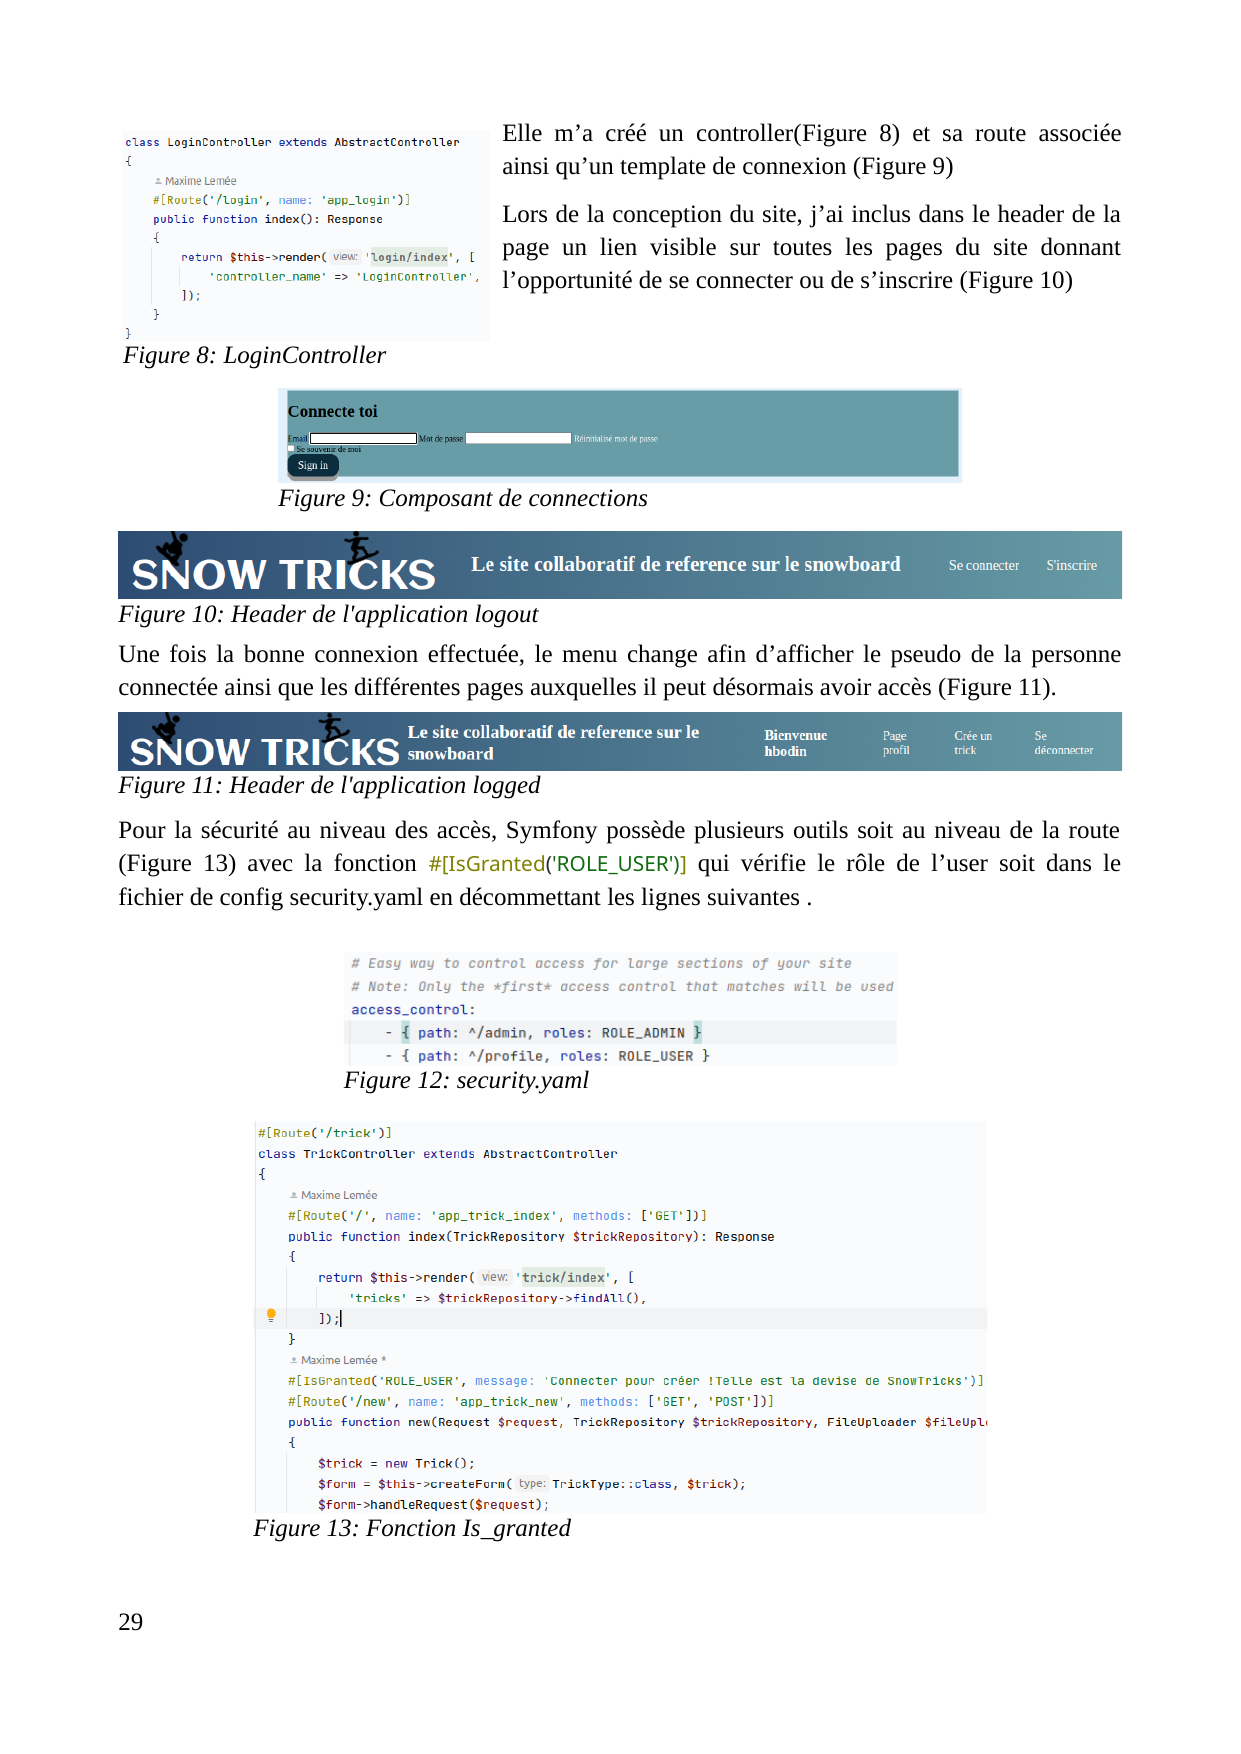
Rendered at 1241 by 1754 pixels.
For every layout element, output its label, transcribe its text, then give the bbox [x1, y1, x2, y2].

text Lors de la conception du site, j’ai inclus dans le header de la page un lien visible sur toutes les pages du site donnant l’opportunité de se connecter ou de s’inscrire (Figure 10) [491, 199, 1122, 293]
text [123, 369, 490, 375]
text Figure 9: Composant de connections [278, 483, 962, 512]
text [253, 1109, 987, 1121]
text Figure 13: Fonction Is_granted [253, 1513, 987, 1541]
text Figure 10: Header de l'application logout [118, 599, 1122, 628]
picture [122, 131, 491, 341]
text [253, 1541, 987, 1568]
text Figure 12: security.yaml [344, 1066, 897, 1094]
text [118, 312, 1122, 531]
text Figure 8: LoginController [123, 341, 490, 369]
picture [343, 952, 897, 1066]
picture [253, 1121, 988, 1513]
picture [278, 388, 963, 483]
text Elle m’a créé un controller(Figure 8) et sa route associée ainsi qu’un template de connexion (Figure 9) [118, 118, 1122, 180]
text Une fois la bonne connexion effectuée, le menu change afin d’afficher le pseudo de la personne connectée ainsi que les différentes pages auxquelles il peut désormais avoir accès (Figure 11). [118, 628, 1122, 701]
picture [118, 531, 1123, 599]
text Pour la sécurité au niveau des accès, Symfony possède plusieurs outils soit au niveau de la route (Figure 13) avec la fonction #[IsGranted('ROLE_USER')] qui vérifie le rôle de l’user soit dans le fichier de config security.yaml en décommettant les lignes suivantes . [118, 799, 1122, 911]
picture [118, 712, 1123, 771]
text Figure 11: Header de l'application logged [118, 771, 1122, 799]
